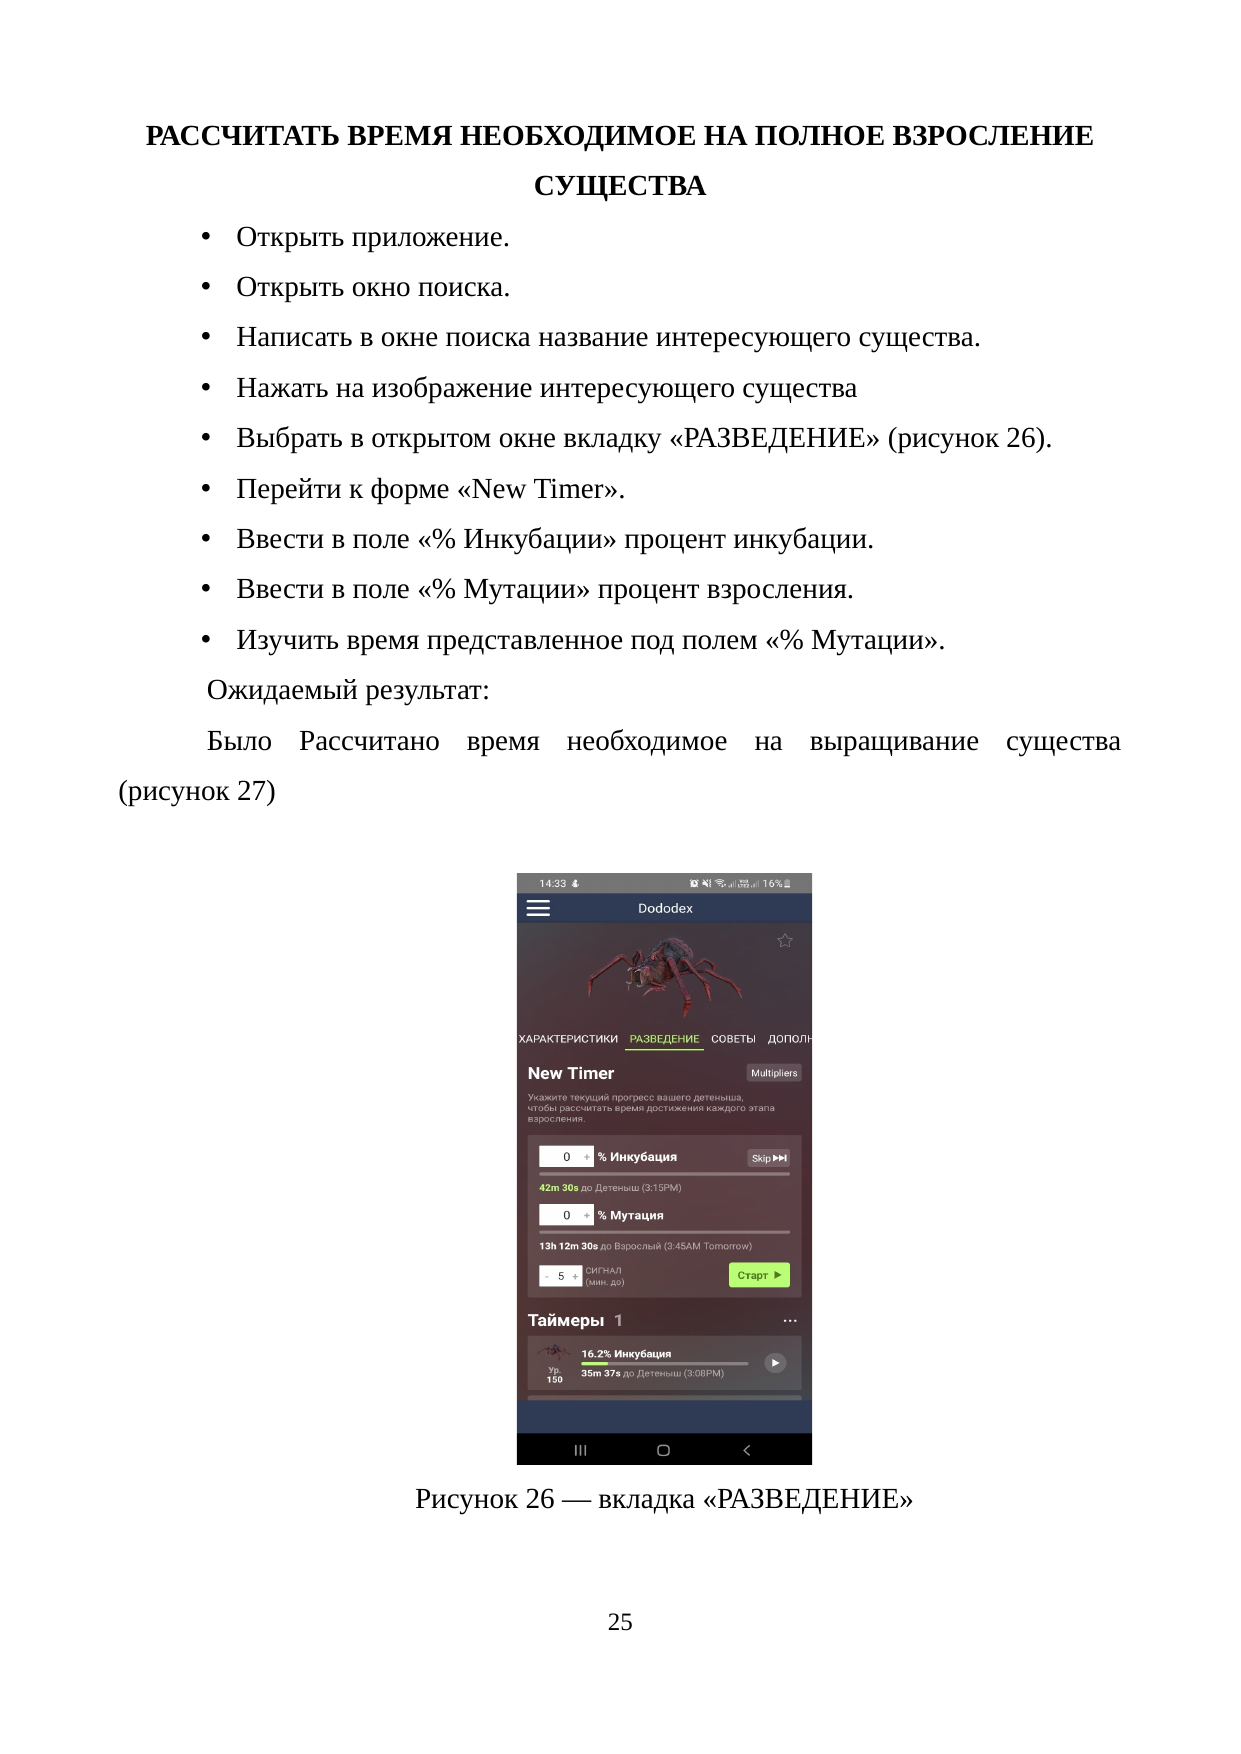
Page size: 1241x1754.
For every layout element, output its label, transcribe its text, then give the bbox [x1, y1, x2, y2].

list Нажать на изображение интересующего существа [201, 370, 1122, 404]
list Рисунок 26 — вкладка «РАЗВЕДЕНИЕ» [118, 1481, 1122, 1514]
list Написать в окне поиска название интересующего существа. [201, 319, 1122, 353]
list Ввести в поле «% Инкубации» процент инкубации. [201, 521, 1122, 555]
list Выбрать в открытом окне вкладку «РАЗВЕДЕНИЕ» (рисунок 26). [201, 420, 1122, 454]
list РАССЧИТАТЬ ВРЕМЯ НЕОБХОДИМОЕ НА ПОЛНОЕ ВЗРОСЛЕНИЕ СУЩЕСТВА [118, 118, 1122, 202]
list Ввести в поле «% Мутации» процент взросления. [201, 572, 1122, 605]
list Открыть приложение. [201, 219, 1122, 252]
list Перейти к форме «New Timer». [201, 471, 1122, 504]
list Изучить время представленное под полем «% Мутации». [201, 622, 1122, 656]
list Открыть окно поиска. [201, 269, 1122, 303]
list Было Рассчитано время необходимое на выращивание существа (рисунок 27) [118, 723, 1122, 807]
list Ожидаемый результат: [118, 672, 1122, 706]
picture [516, 873, 813, 1465]
